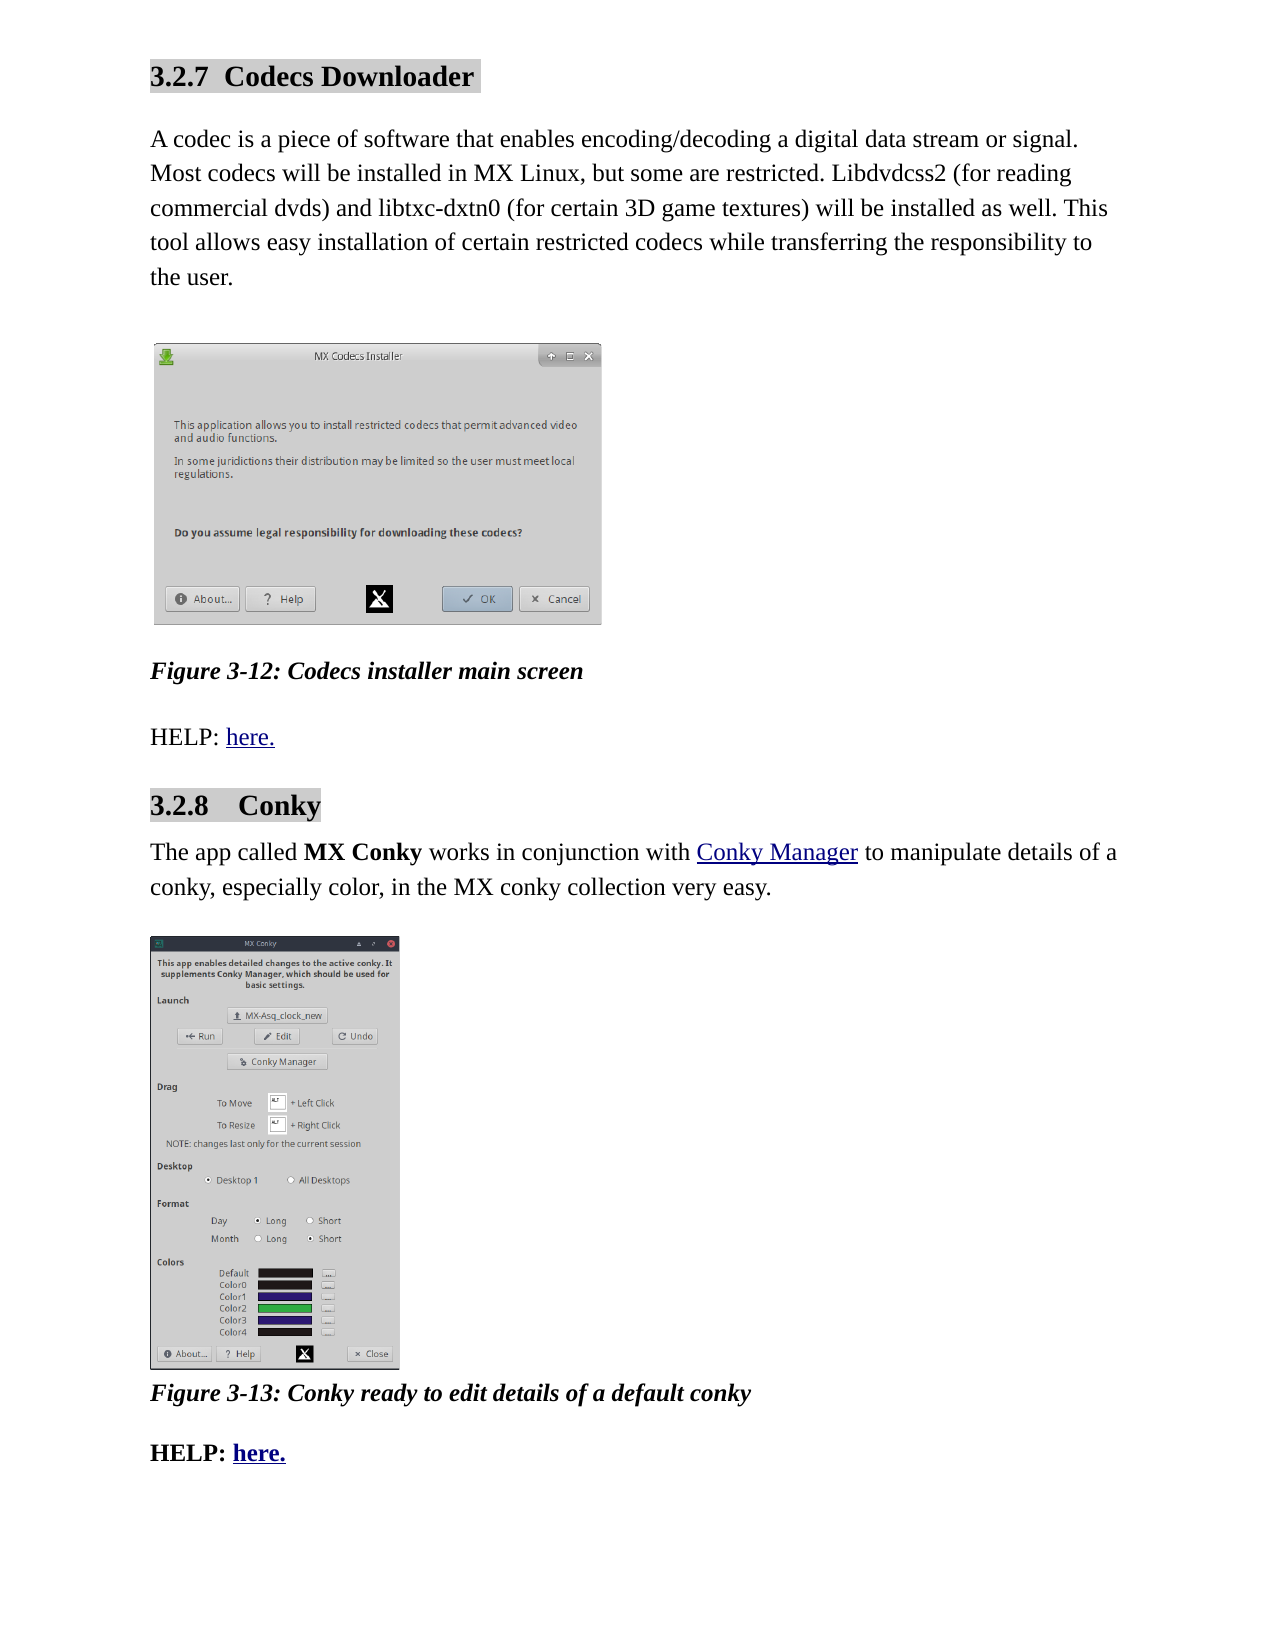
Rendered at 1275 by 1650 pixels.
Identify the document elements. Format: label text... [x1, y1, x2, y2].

subtitle 3.2.7 Codecs Downloader [481, 59, 1125, 93]
text The app called MX Conky works in conjunction with Conky Manager to manipulate details of a conky, especially color, in the MX conky collection very easy. [150, 837, 1125, 900]
picture [154, 343, 602, 625]
text A codec is a piece of software that enables encoding/decoding a digital data stream or signal. Most codecs will be installed in MX Linux, but some are restricted. Libdvdcss2 (for reading commercial dvds) and libtxc-dxtn0 (for certain 3D game textures) will be installed as well. This tool allows easy installation of certain restricted codecs while transferring the responsibility to the user. [150, 124, 1125, 291]
subtitle 3.2.8 Conky [321, 788, 1125, 822]
text HELP: here. [150, 1438, 1125, 1467]
text HELP: here. [150, 722, 1125, 751]
text Figure 3-12: Codecs installer main screen [150, 656, 1125, 685]
picture [150, 936, 400, 1370]
text Figure 3-13: Conky ready to edit details of a default conky [150, 1378, 1125, 1407]
